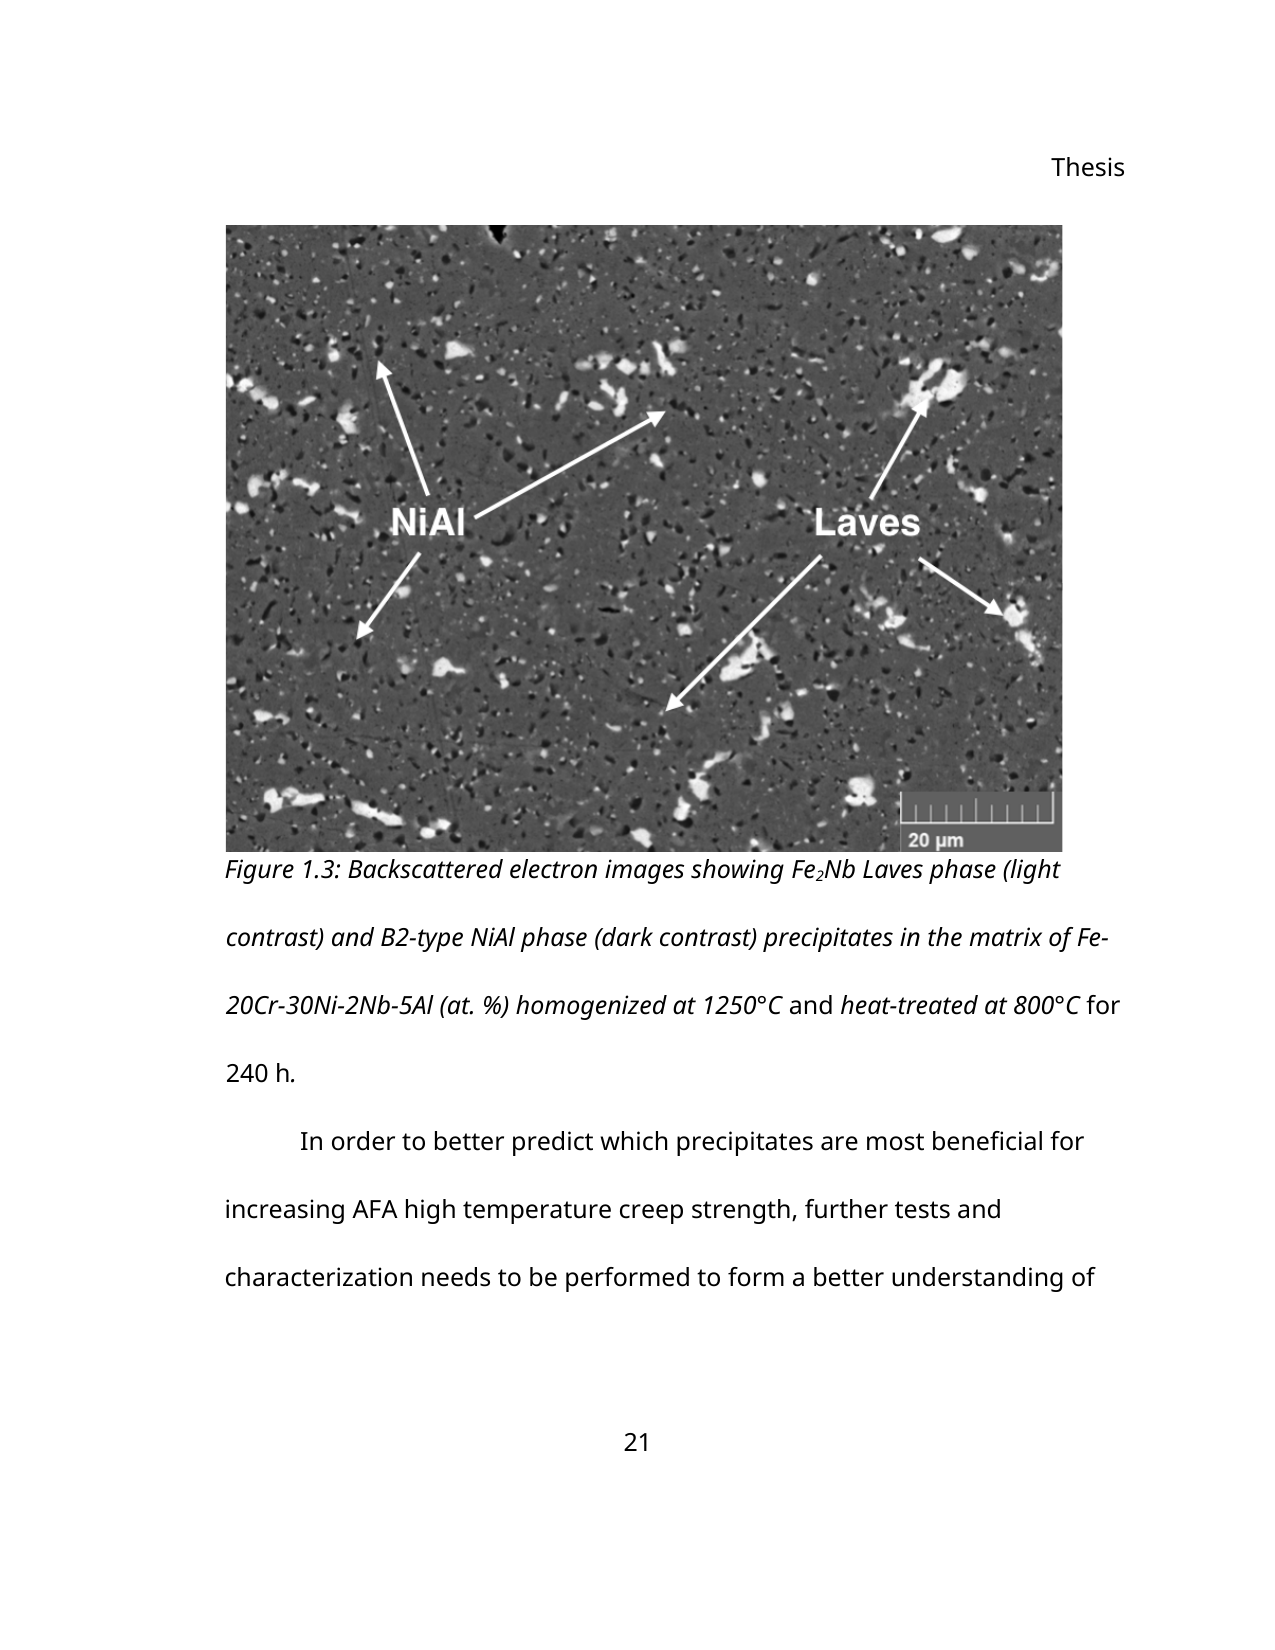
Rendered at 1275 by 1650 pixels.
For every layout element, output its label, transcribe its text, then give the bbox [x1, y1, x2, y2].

picture [225, 225, 1063, 852]
text In order to better predict which precipitates are most beneficial for increasing AFA high temperature creep strength, further tests and characterization needs to be performed to form a better understanding of [224, 1124, 1125, 1294]
text Figure 1.3: Backscattered electron images showing Fe2Nb Laves phase (light contrast) and B2-type NiAl phase (dark contrast) precipitates in the matrix of Fe-20Cr-30Ni-2Nb-5Al (at. %) homogenized at 1250°C and heat-treated at 800°C for 240 h. [224, 851, 1125, 1090]
